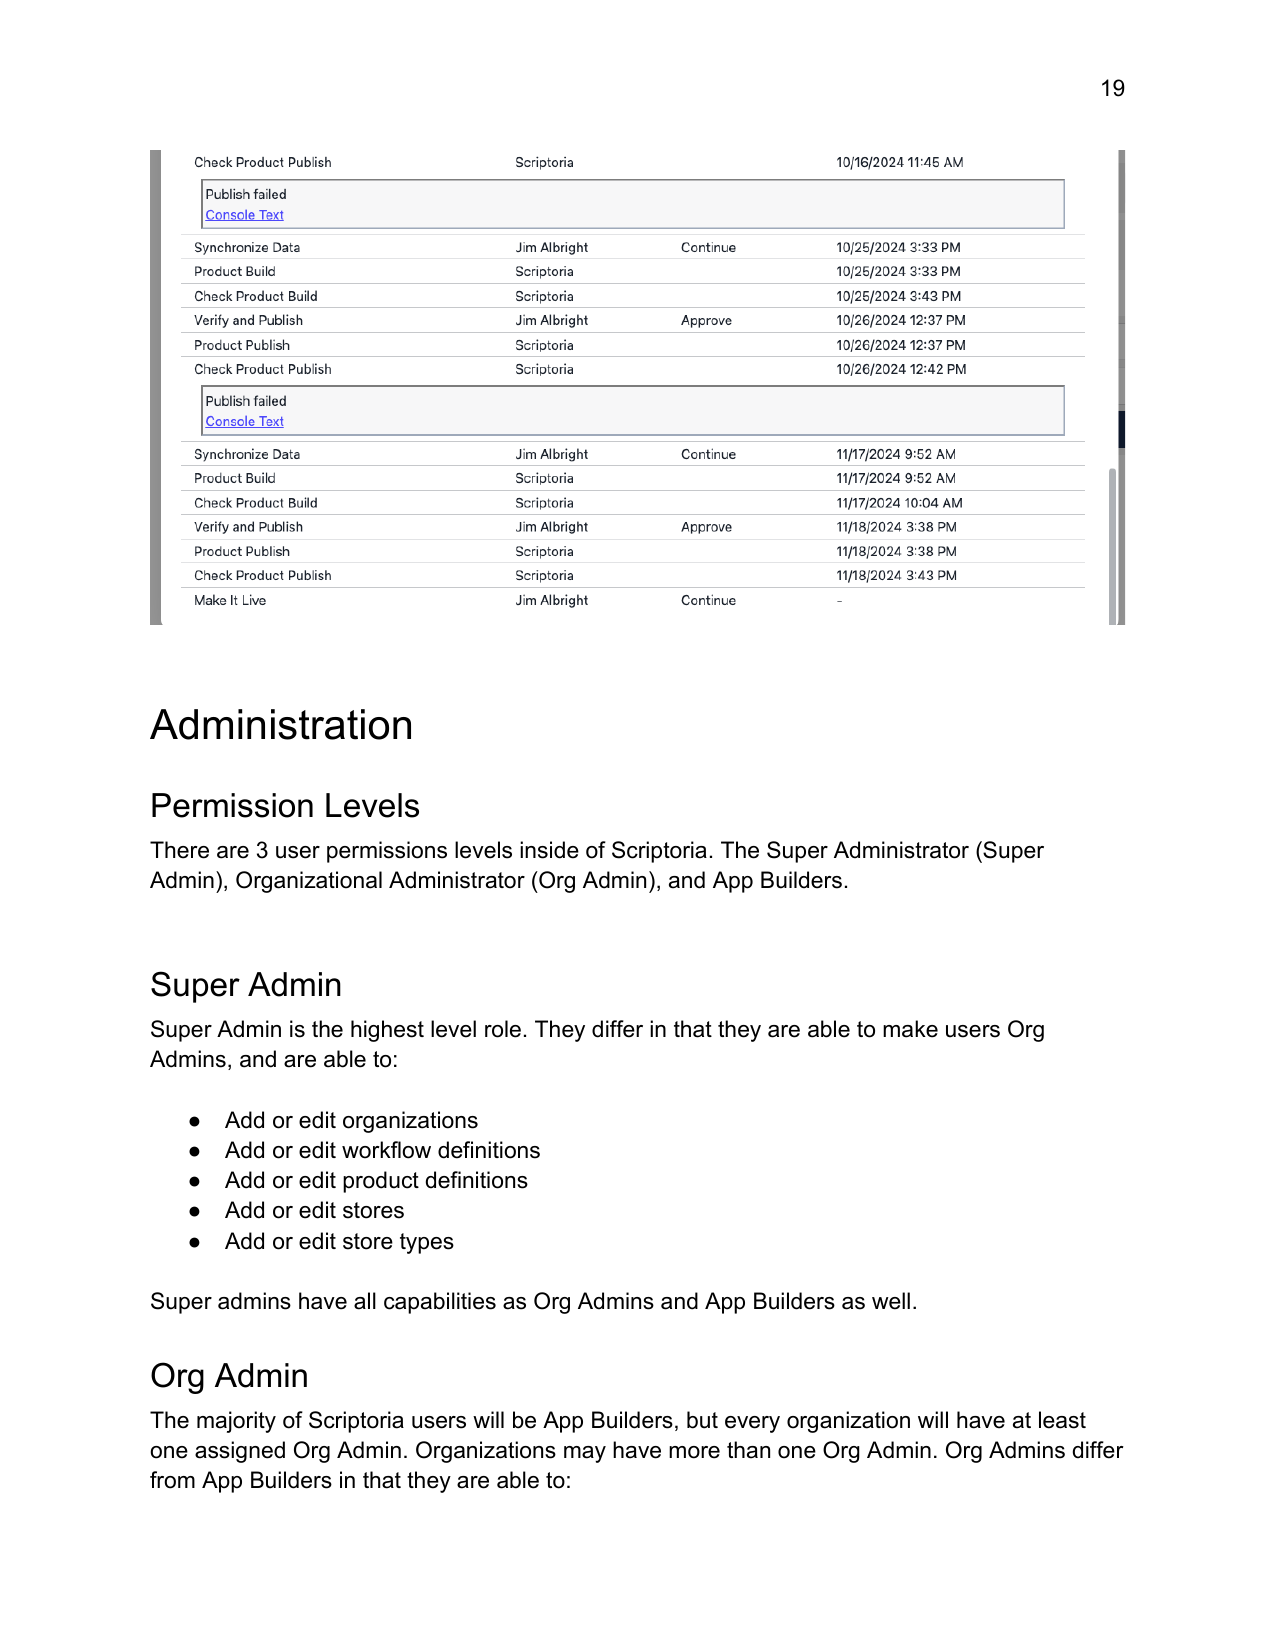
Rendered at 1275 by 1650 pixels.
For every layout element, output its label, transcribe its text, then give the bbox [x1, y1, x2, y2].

text There are 3 user permissions levels inside of Scriptoria. The Super Administrator (Super Admin), Organizational Administrator (Org Admin), and App Builders. [150, 837, 1125, 894]
list Add or edit organizations [187, 1107, 1125, 1133]
text The majority of Scriptoria users will be App Builders, but every organization will have at least one assigned Org Admin. Organizations may have more than one Org Admin. Org Admins differ from App Builders in that they are able to: [150, 1407, 1125, 1493]
list Add or edit store types [187, 1228, 1125, 1254]
subtitle Administration [150, 701, 1125, 749]
text Super admins have all capabilities as Org Admins and App Builders as well. [150, 1288, 1125, 1314]
list Add or edit stores [187, 1197, 1125, 1224]
subtitle Org Admin [150, 1356, 1125, 1394]
subtitle Permission Levels [150, 786, 1125, 824]
text Super Admin is the highest level role. They differ in that they are able to make users Org Admins, and are able to: [150, 1016, 1125, 1073]
list Add or edit workflow definitions [187, 1137, 1125, 1163]
list Add or edit product definitions [187, 1167, 1125, 1193]
subtitle Super Admin [150, 965, 1125, 1004]
picture [150, 150, 1125, 625]
